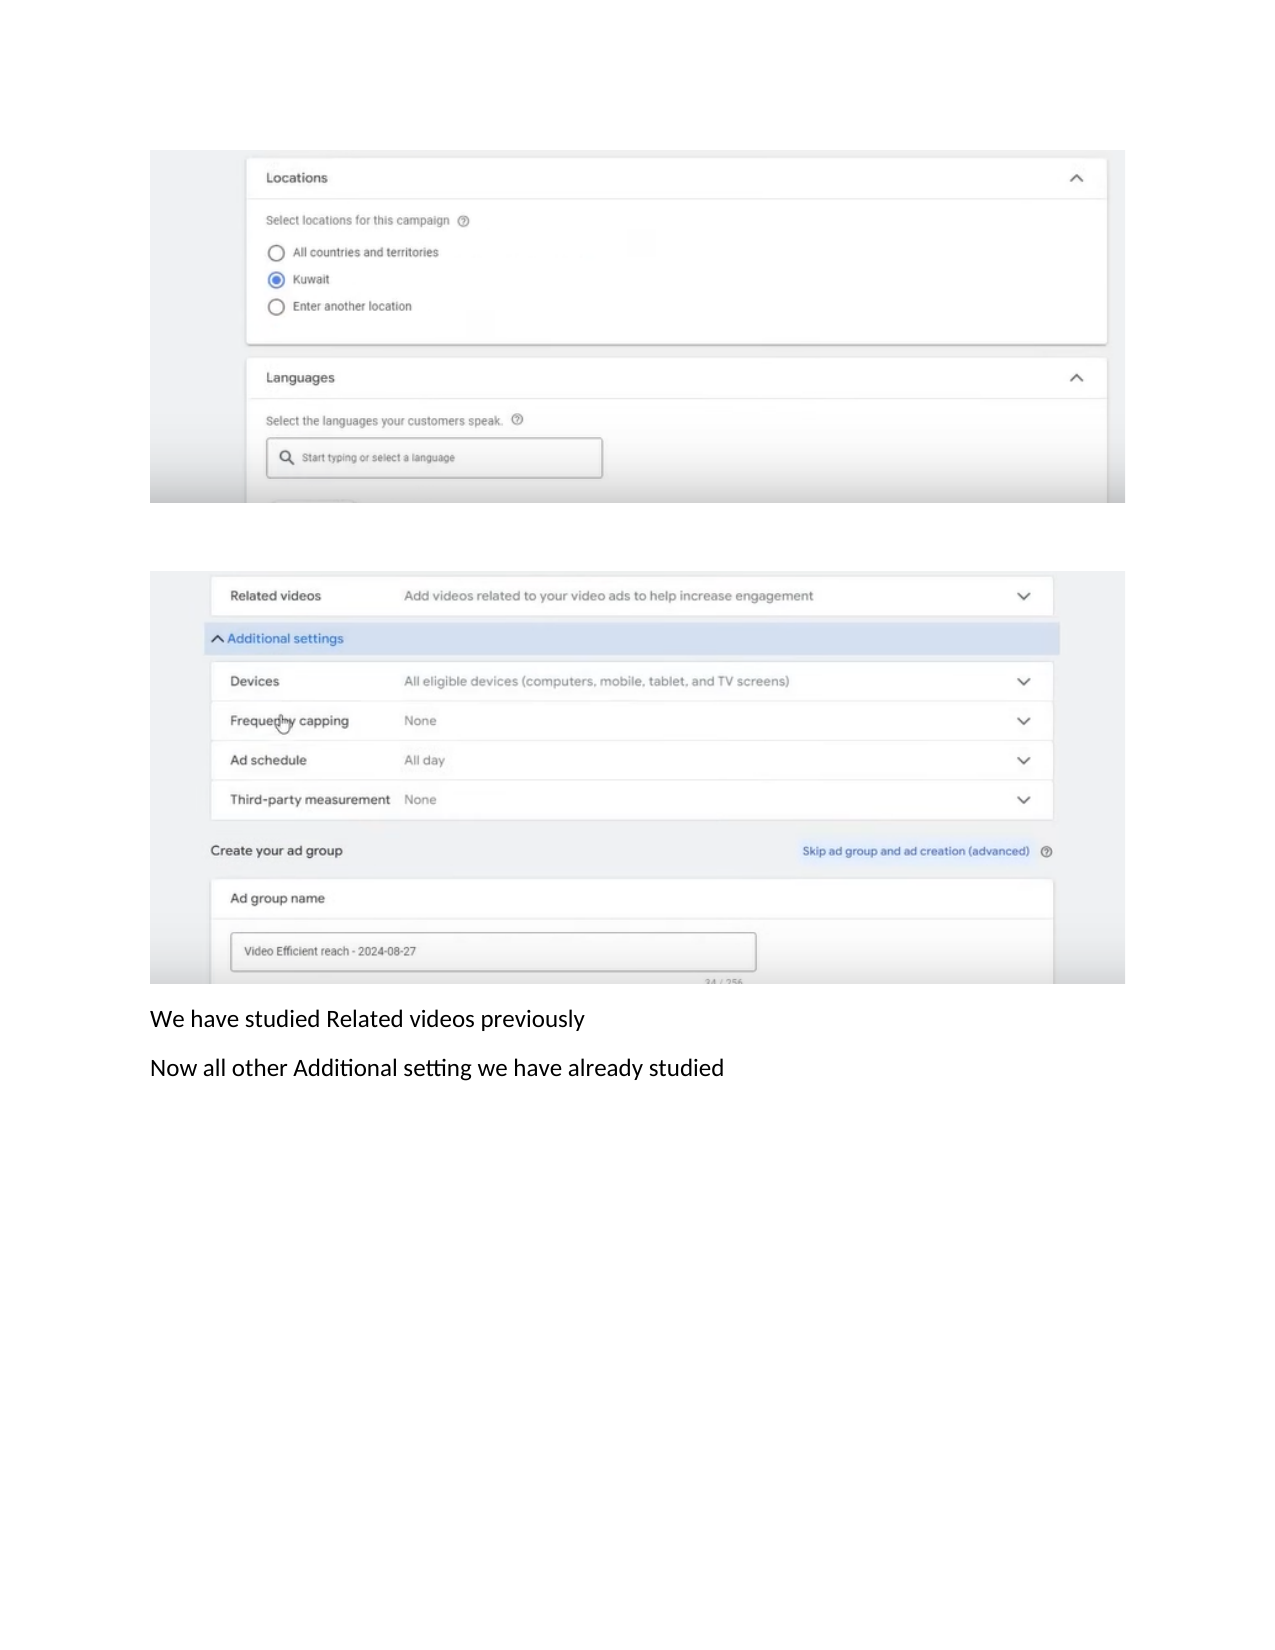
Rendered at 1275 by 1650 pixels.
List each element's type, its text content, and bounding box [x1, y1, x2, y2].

text We have studied Related videos previously [150, 1003, 1125, 1033]
text Now all other Additional setting we have already studied [150, 1052, 1125, 1083]
picture [150, 150, 1125, 503]
picture [150, 571, 1125, 984]
